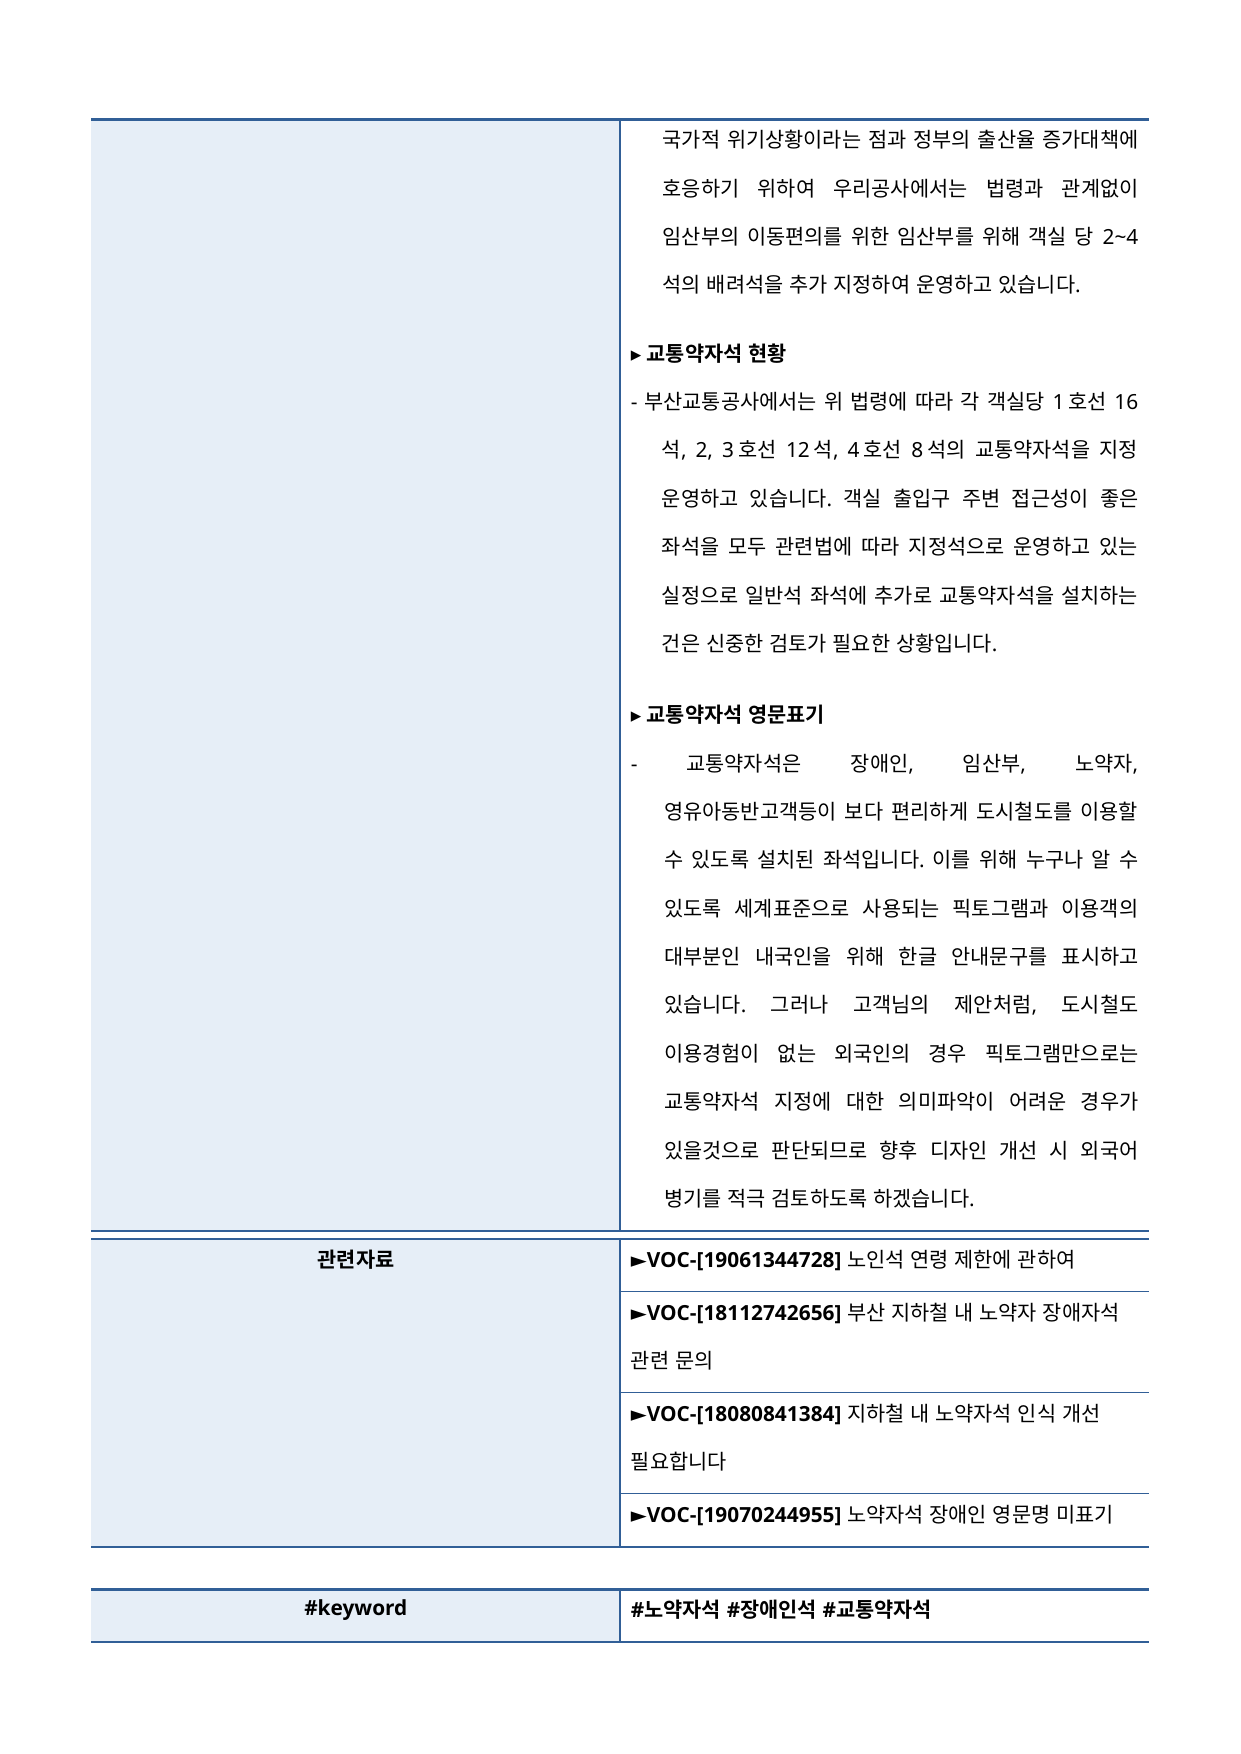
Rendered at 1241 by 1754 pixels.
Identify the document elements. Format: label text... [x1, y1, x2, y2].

table_header 국가적 위기상황이라는 점과 정부의 출산율 증가대책에 호응하기 위하여 우리공사에서는 법령과 관계없이 임산부의 이동편의를 위한 임산부를 위해 객실 당 2~4석의 배려석을 추가 지정하여 운영하고 있습니다. ▸ 교통약자석 현황 - 부산교통공사에서는 위 법령에 따라 각 객실당 1호선 16석, 2, 3호선 12석, 4호선 8석의 교통약자석을 지정 운영하고 있습니다. 객실 출입구 주변 접근성이 좋은 좌석을 모두 관련법에 따라 지정석으로 운영하고 있는 실정으로 일반석 좌석에 추가로 교통약자석을 설치하는 건은 신중한 검토가 필요한 상황입니다. ▸ 교통약자석 영문표기 - 교통약자석은 장애인, 임산부, 노약자, 영유아동반고객등이 보다 편리하게 도시철도를 이용할 수 있도록 설치된 좌석입니다. 이를 위해 누구나 알 수 있도록 세계표준으로 사용되는 픽토그램과 이용객의 대부분인 내국인을 위해 한글 안내문구를 표시하고 있습니다. 그러나 고객님의 제안처럼, 도시철도 이용경험이 없는 외국인의 경우 픽토그램만으로는 교통약자석 지정에 대한 의미파악이 어려운 경우가 있을것으로 판단되므로 향후 디자인 개선 시 외국어 병기를 적극 검토하도록 하겠습니다. [621, 121, 1149, 1230]
table_header #keyword [91, 1591, 619, 1641]
table_header 관련자료 [91, 1240, 619, 1546]
table_header [91, 121, 619, 1230]
table_header #노약자석 #장애인석 #교통약자석 [621, 1591, 1149, 1641]
table_header ►VOC-[19061344728] 노인석 연령 제한에 관하여 [621, 1240, 1149, 1291]
table_cell ►VOC-[18112742656] 부산 지하철 내 노약자 장애자석 관련 문의 [621, 1292, 1149, 1392]
table_cell ►VOC-[18080841384] 지하철 내 노약자석 인식 개선 필요합니다 [621, 1393, 1149, 1493]
table_cell ►VOC-[19070244955] 노약자석 장애인 영문명 미표기 [621, 1494, 1149, 1546]
